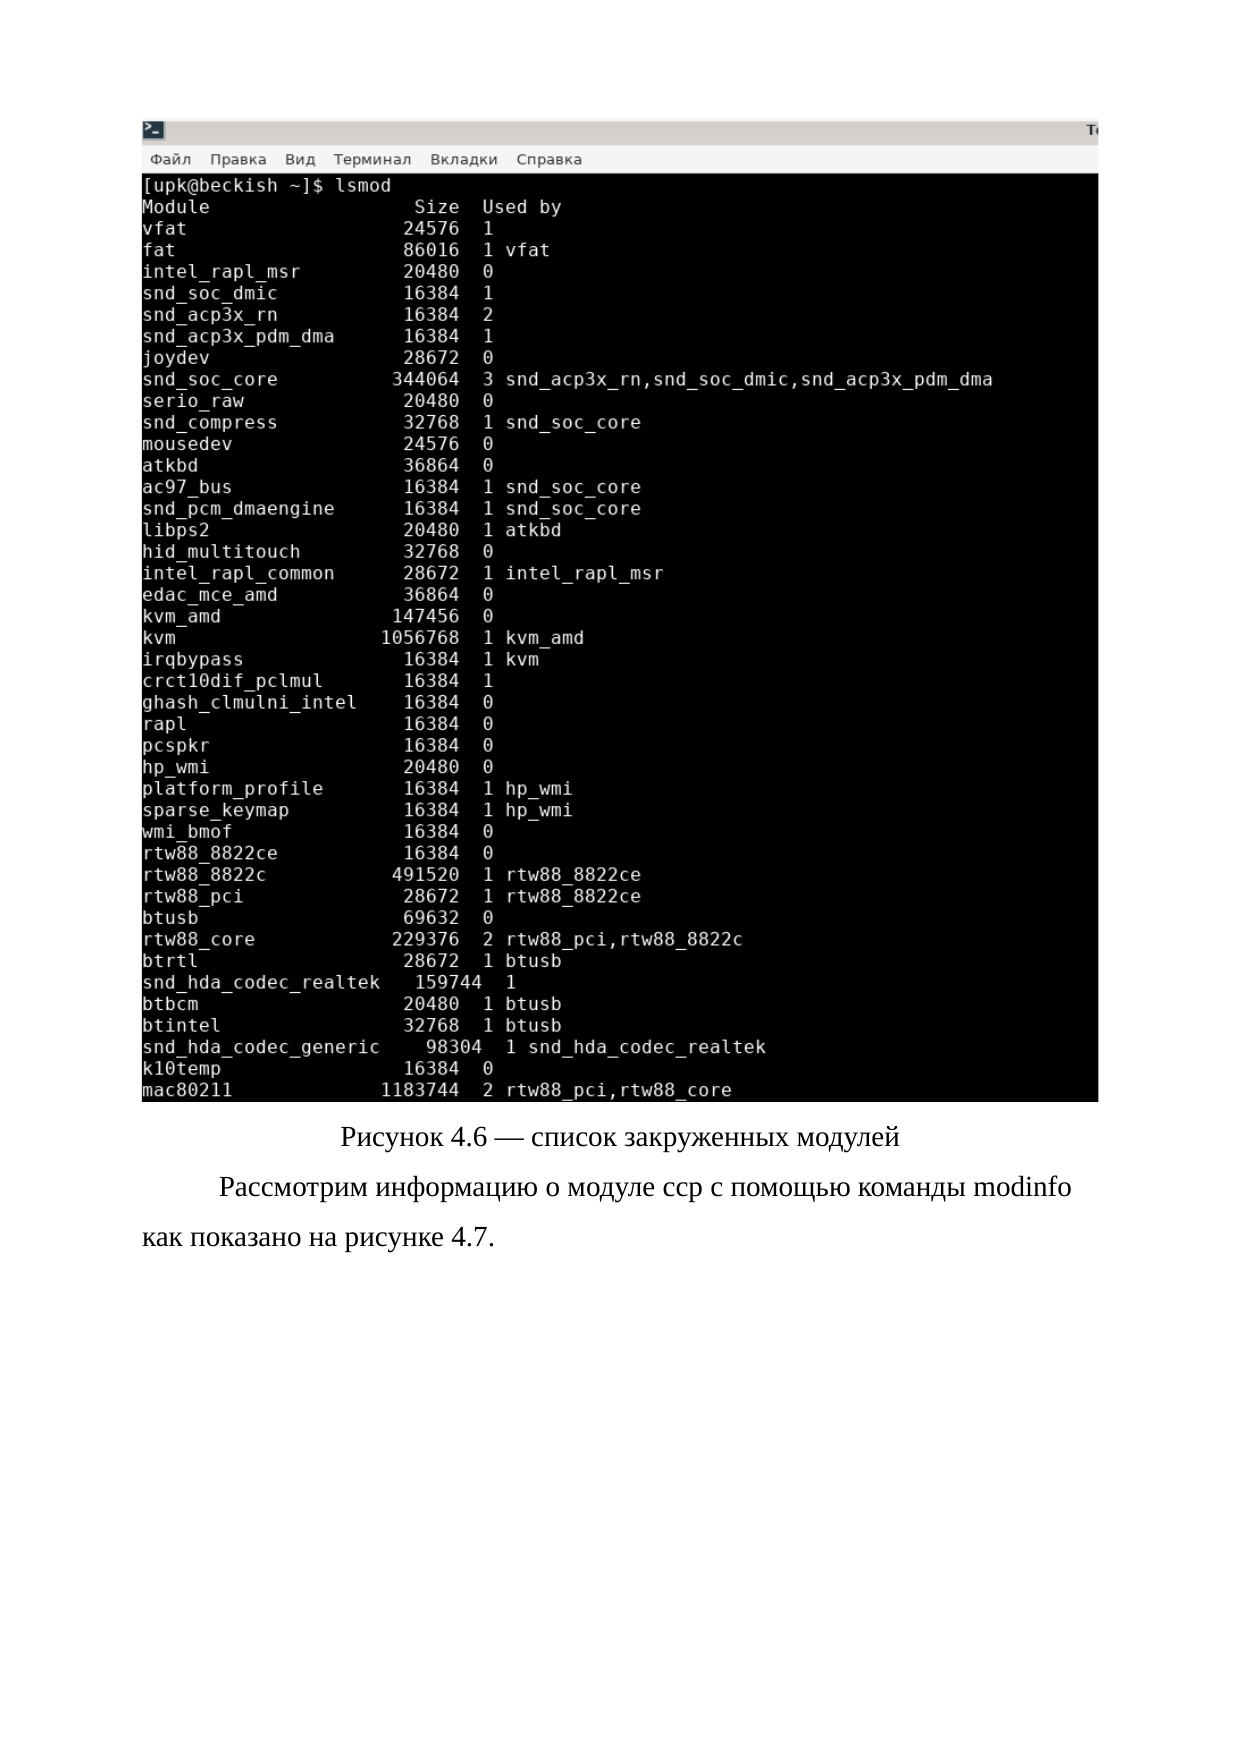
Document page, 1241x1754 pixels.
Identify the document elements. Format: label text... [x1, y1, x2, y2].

text Рассмотрим информацию о модуле ccp с помощью команды modinfo как показано на рисунке 4.7. [142, 1169, 1098, 1253]
picture [141, 118, 1099, 1102]
list Рисунок 4.6 — список закруженных модулей [142, 1102, 1098, 1152]
